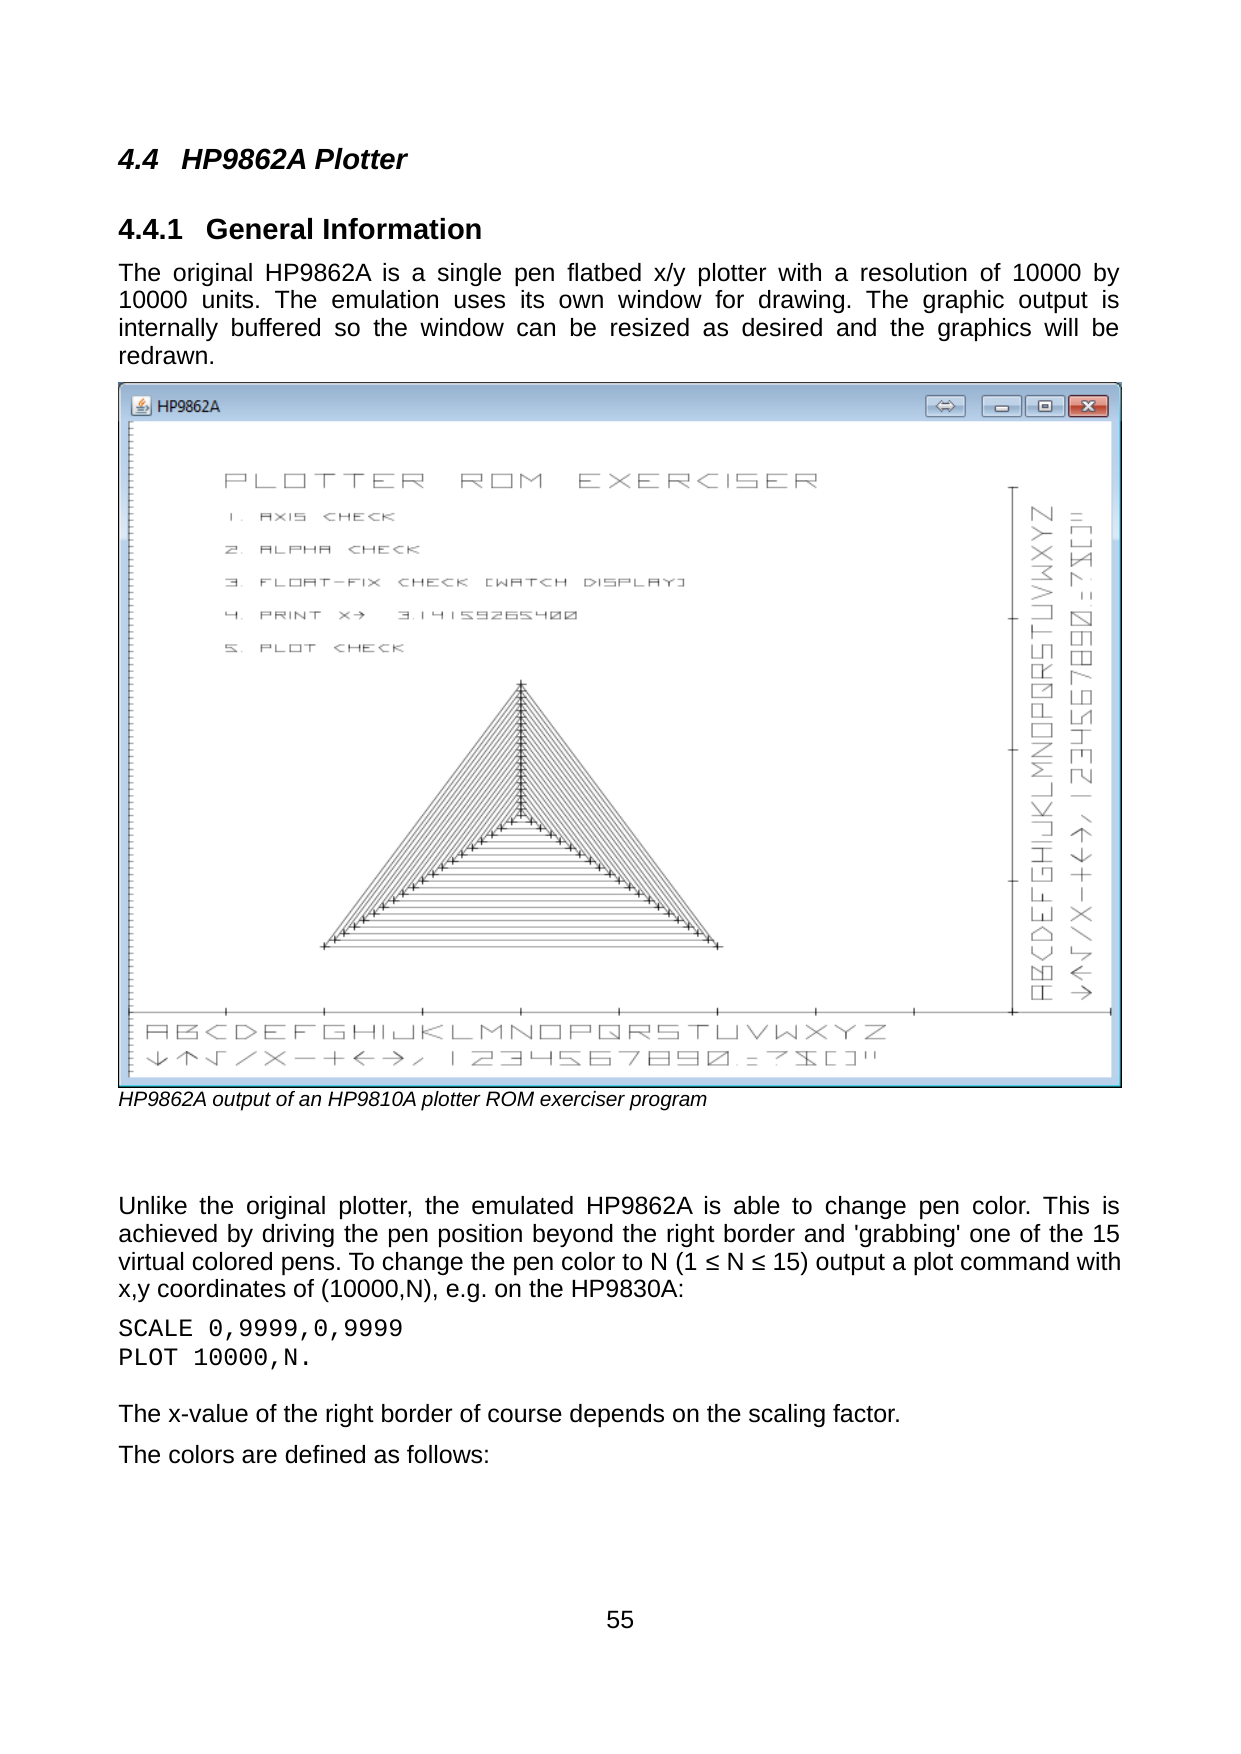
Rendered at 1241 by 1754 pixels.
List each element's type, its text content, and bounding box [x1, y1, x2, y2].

text PLOT 10000,N. [118, 1344, 1122, 1372]
text The colors are defined as follows: [118, 1441, 1122, 1469]
text SCALE 0,9999,0,9999 [118, 1316, 1122, 1344]
text Unlike the original plotter, the emulated HP9862A is able to change pen color. This is achieved by driving the pen position beyond the right border and 'grabbing' one of the 15 virtual colored pens. To change the pen color to N (1 ≤ N ≤ 15) output a plot command with x,y coordinates of (10000,N), e.g. on the HP9830A: [118, 1192, 1122, 1303]
text The original HP9862A is a single pen flatbed x/y plotter with a resolution of 10000 by 10000 units. The emulation uses its own window for drawing. The graphic output is internally buffered so the window can be resized as desired and the graphics will be redrawn. [118, 258, 1122, 370]
text HP9862A output of an HP9810A plotter ROM exerciser program [118, 1088, 1122, 1111]
text The x-value of the right border of course depends on the scaling factor. [118, 1400, 1122, 1428]
picture [118, 382, 1122, 1088]
subtitle HP9862A Plotter [118, 143, 1122, 176]
subtitle General Information [118, 213, 1122, 246]
